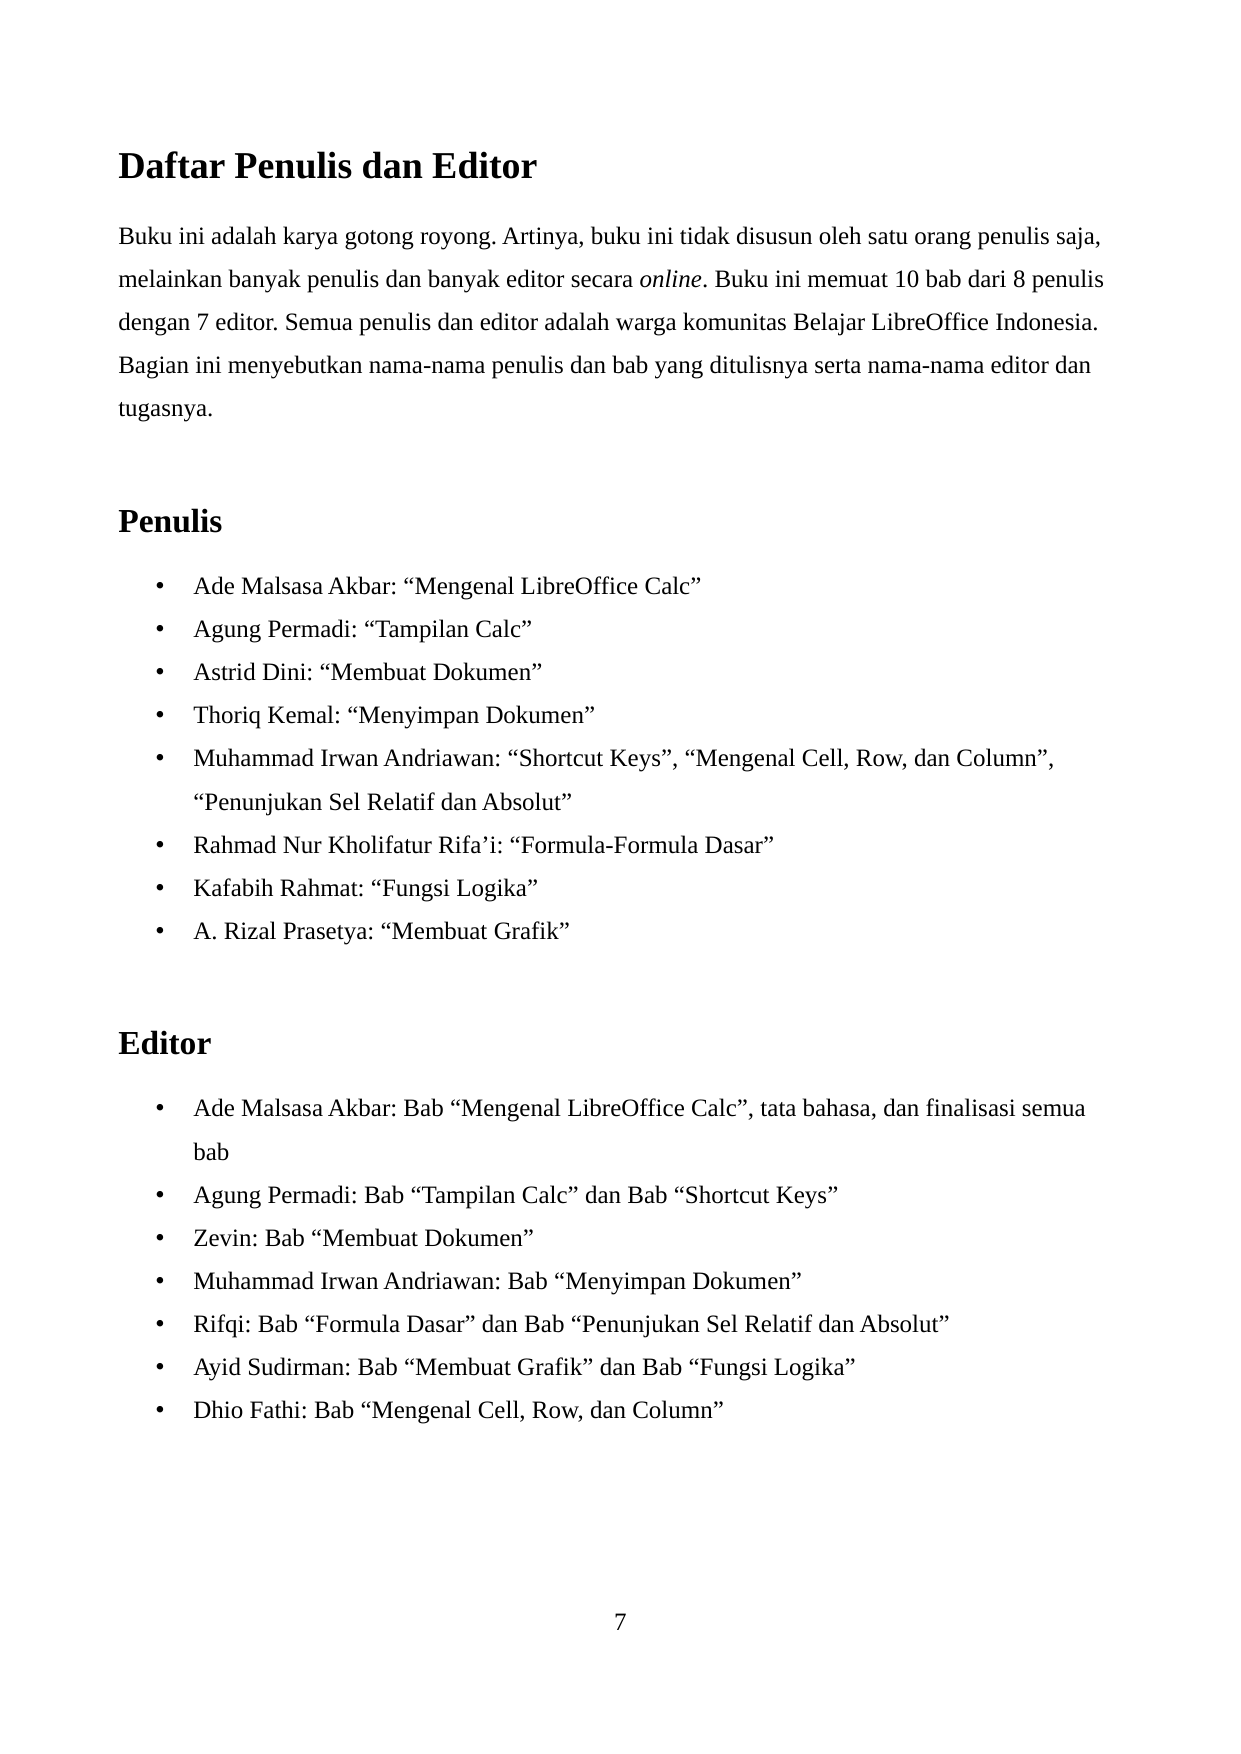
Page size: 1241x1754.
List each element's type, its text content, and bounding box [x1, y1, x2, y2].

list Ade Malsasa Akbar: Bab “Mengenal LibreOffice Calc”, tata bahasa, dan finalisasi semua bab [156, 1093, 1122, 1165]
list A. Rizal Prasetya: “Membuat Grafik” [156, 916, 1122, 945]
subtitle Penulis [118, 501, 1122, 539]
list Astrid Dini: “Membuat Dokumen” [156, 657, 1122, 686]
list Agung Permadi: Bab “Tampilan Calc” dan Bab “Shortcut Keys” [156, 1180, 1122, 1208]
list Thoriq Kemal: “Menyimpan Dokumen” [156, 700, 1122, 729]
subtitle Editor [118, 1023, 1122, 1062]
list Ade Malsasa Akbar: “Mengenal LibreOffice Calc” [156, 571, 1122, 600]
list Kafabih Rahmat: “Fungsi Logika” [156, 873, 1122, 902]
list Ayid Sudirman: Bab “Membuat Grafik” dan Bab “Fungsi Logika” [156, 1352, 1122, 1381]
list Dhio Fathi: Bab “Mengenal Cell, Row, dan Column” [156, 1395, 1122, 1424]
list Rahmad Nur Kholifatur Rifa’i: “Formula-Formula Dasar” [156, 830, 1122, 858]
list Muhammad Irwan Andriawan: “Shortcut Keys”, “Mengenal Cell, Row, dan Column”, “Penunjukan Sel Relatif dan Absolut” [156, 743, 1122, 815]
list Muhammad Irwan Andriawan: Bab “Menyimpan Dokumen” [156, 1266, 1122, 1295]
list Zevin: Bab “Membuat Dokumen” [156, 1223, 1122, 1252]
list Agung Permadi: “Tampilan Calc” [156, 614, 1122, 643]
subtitle Daftar Penulis dan Editor [118, 143, 1122, 187]
list Rifqi: Bab “Formula Dasar” dan Bab “Penunjukan Sel Relatif dan Absolut” [156, 1309, 1122, 1338]
text Buku ini adalah karya gotong royong. Artinya, buku ini tidak disusun oleh satu orang penulis saja, melainkan banyak penulis dan banyak editor secara online. Buku ini memuat 10 bab dari 8 penulis dengan 7 editor. Semua penulis dan editor adalah warga komunitas Belajar LibreOffice Indonesia. Bagian ini menyebutkan nama-nama penulis dan bab yang ditulisnya serta nama-nama editor dan tugasnya. [118, 221, 1122, 422]
